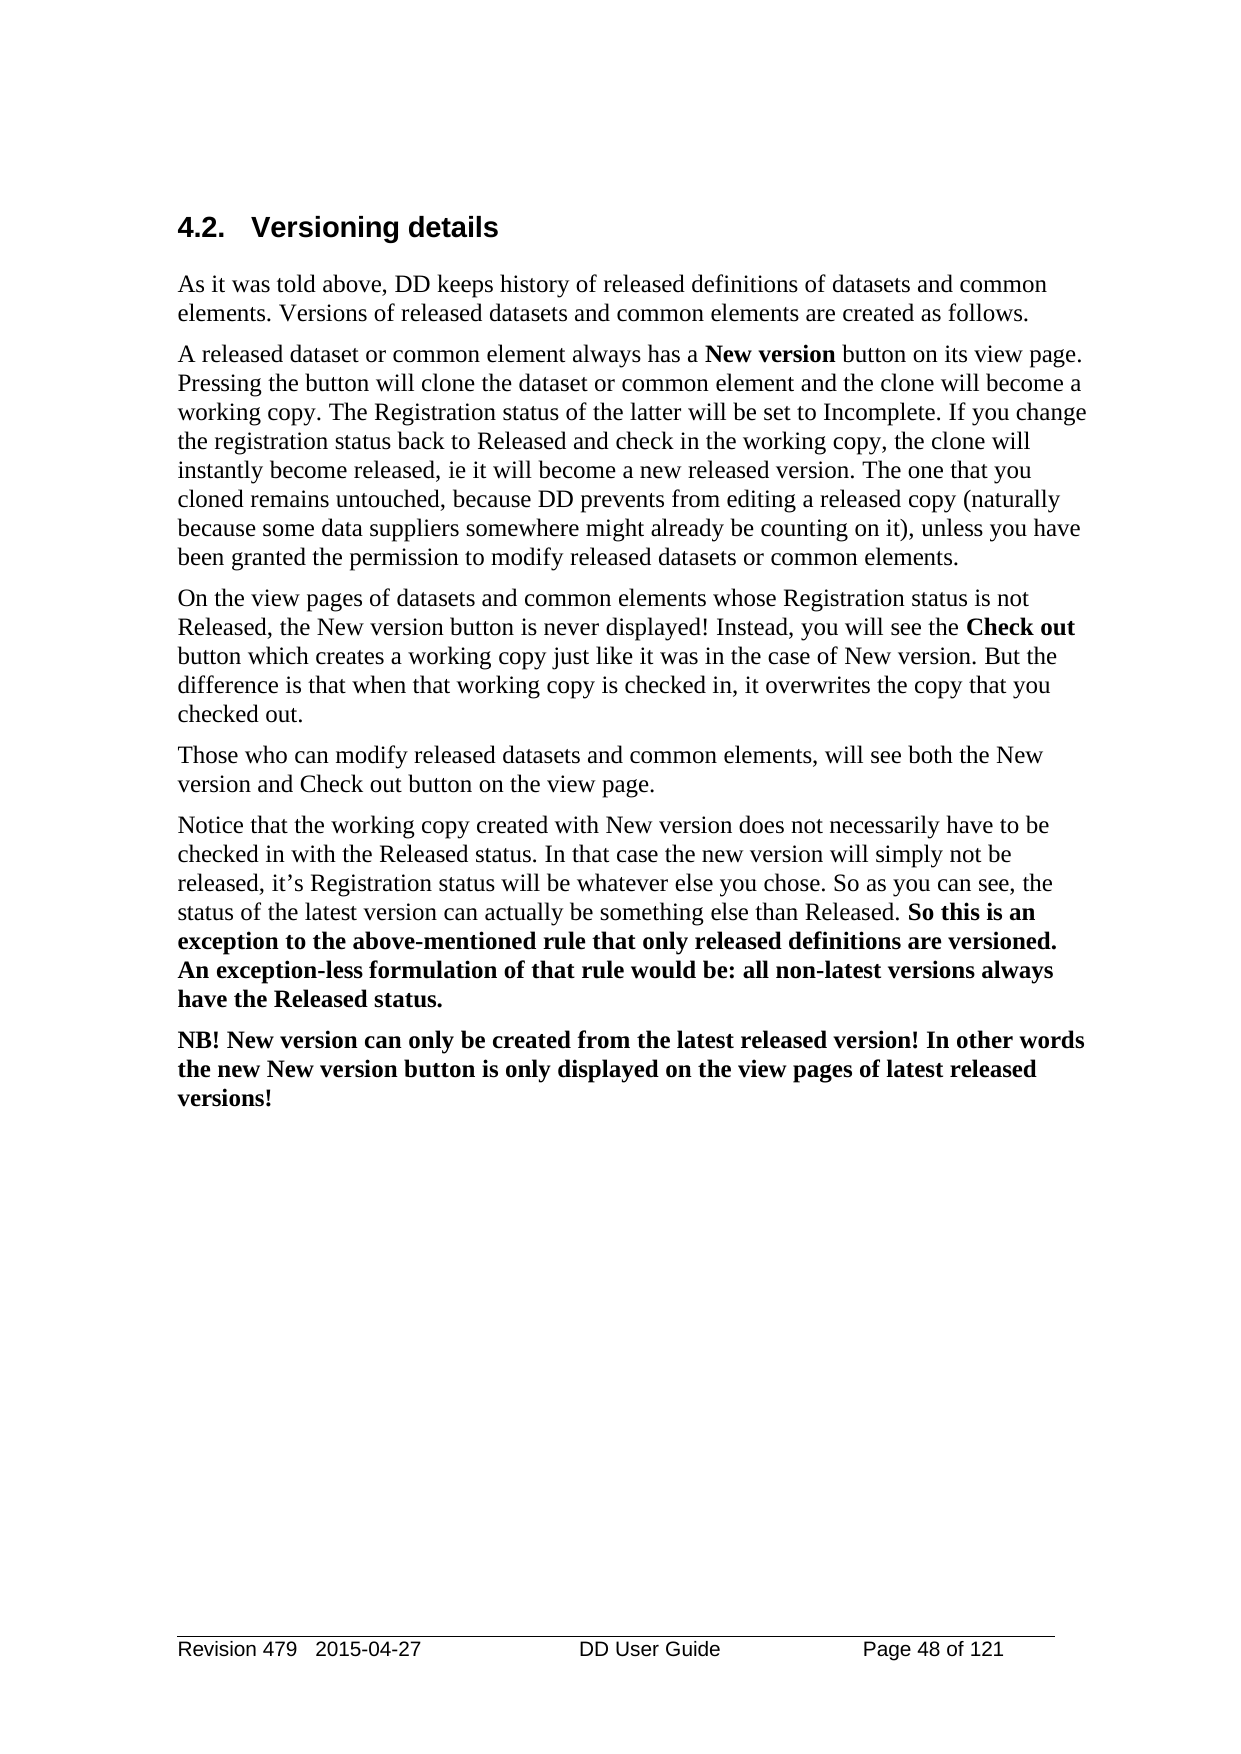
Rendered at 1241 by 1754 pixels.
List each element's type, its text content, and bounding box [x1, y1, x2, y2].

text Notice that the working copy created with New version does not necessarily have to be checked in with the Released status. In that case the new version will simply not be released, it’s Registration status will be whatever else you chose. So as you can see, the status of the latest version can actually be something else than Released. So this is an exception to the above-mentioned rule that only released definitions are versioned. An exception-less formulation of that rule would be: all non-latest versions always have the Released status. [177, 810, 1092, 1013]
text As it was told above, DD keeps history of released definitions of datasets and common elements. Versions of released datasets and common elements are created as follows. [177, 268, 1092, 327]
text NB! New version can only be created from the latest released version! In other words the new New version button is only displayed on the view pages of latest released versions! [177, 1025, 1092, 1112]
subtitle Versioning details [177, 210, 1092, 244]
text On the view pages of datasets and common elements whose Registration status is not Released, the New version button is never displayed! Instead, you will see the Check out button which creates a working copy just like it was in the case of New version. But the difference is that when that working copy is checked in, it overwrites the copy that you checked out. [177, 583, 1092, 728]
text A released dataset or common element always has a New version button on its view page. Pressing the button will clone the dataset or common element and the clone will become a working copy. The Registration status of the latter will be set to Incomplete. If you change the registration status back to Released and check in the working copy, the clone will instantly become released, ie it will become a new released version. The one that you cloned remains untouched, because DD prevents from editing a released copy (naturally because some data suppliers somewhere might already be counting on it), unless you have been granted the permission to modify released datasets or common elements. [177, 338, 1092, 571]
text Those who can modify released datasets and common elements, will see both the New version and Check out button on the view page. [177, 740, 1092, 798]
